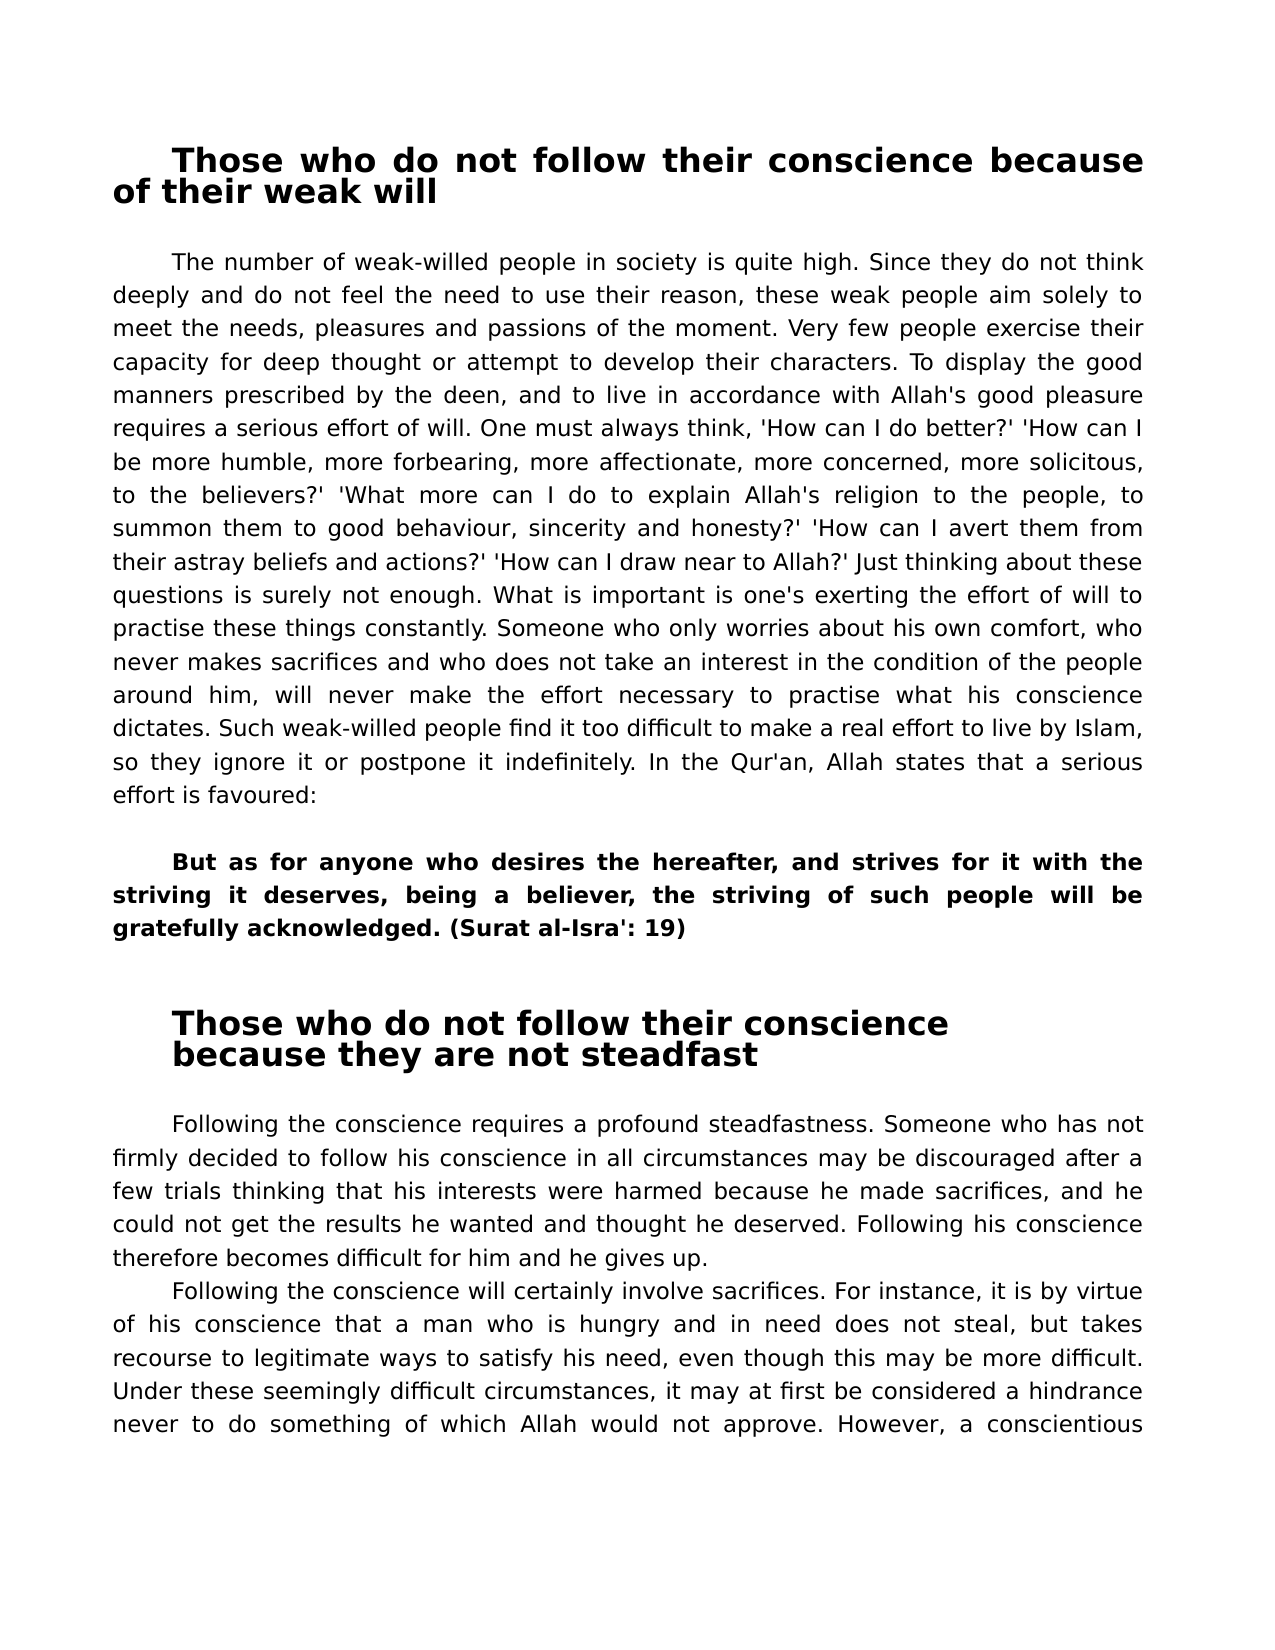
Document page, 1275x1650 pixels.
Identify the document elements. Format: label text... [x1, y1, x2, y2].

text Following the conscience will certainly involve sacrifices. For instance, it is by virtue of his conscience that a man who is hungry and in need does not steal, but takes recourse to legitimate ways to satisfy his need, even though this may be more difficult. Under these seemingly difficult circumstances, it may at first be considered a hindrance never to do something of which Allah would not approve. However, a conscientious [112, 1273, 1145, 1439]
text Following the conscience requires a profound steadfastness. Someone who has not firmly decided to follow his conscience in all circumstances may be discouraged after a few trials thinking that his interests were harmed because he made sacrifices, and he could not get the results he wanted and thought he deserved. Following his conscience therefore becomes difficult for him and he gives up. [112, 1106, 1145, 1273]
text because they are not steadfast [112, 1041, 1145, 1073]
text Those who do not follow their conscience [112, 1010, 1145, 1041]
text The number of weak-willed people in society is quite high. Since they do not think deeply and do not feel the need to use their reason, these weak people aim solely to meet the needs, pleasures and passions of the moment. Very few people exercise their capacity for deep thought or attempt to develop their characters. To display the good manners prescribed by the deen, and to live in accordance with Allah's good pleasure requires a serious effort of will. One must always think, 'How can I do better?' 'How can I be more humble, more forbearing, more affectionate, more concerned, more solicitous, to the believers?' 'What more can I do to explain Allah's religion to the people, to summon them to good behaviour, sincerity and honesty?' 'How can I avert them from their astray beliefs and actions?' 'How can I draw near to Allah?' Just thinking about these questions is surely not enough. What is important is one's exerting the effort of will to practise these things constantly. Someone who only worries about his own comfort, who never makes sacrifices and who does not take an interest in the condition of the people around him, will never make the effort necessary to practise what his conscience dictates. Such weak-willed people find it too difficult to make a real effort to live by Islam, so they ignore it or postpone it indefinitely. In the Qur'an, Allah states that a serious effort is favoured: [112, 243, 1145, 810]
text But as for anyone who desires the hereafter, and strives for it with the striving it deserves, being a believer, the striving of such people will be gratefully acknowledged. (Surat al-Isra': 19) [112, 843, 1145, 943]
text Those who do not follow their conscience because of their weak will [112, 148, 1145, 210]
